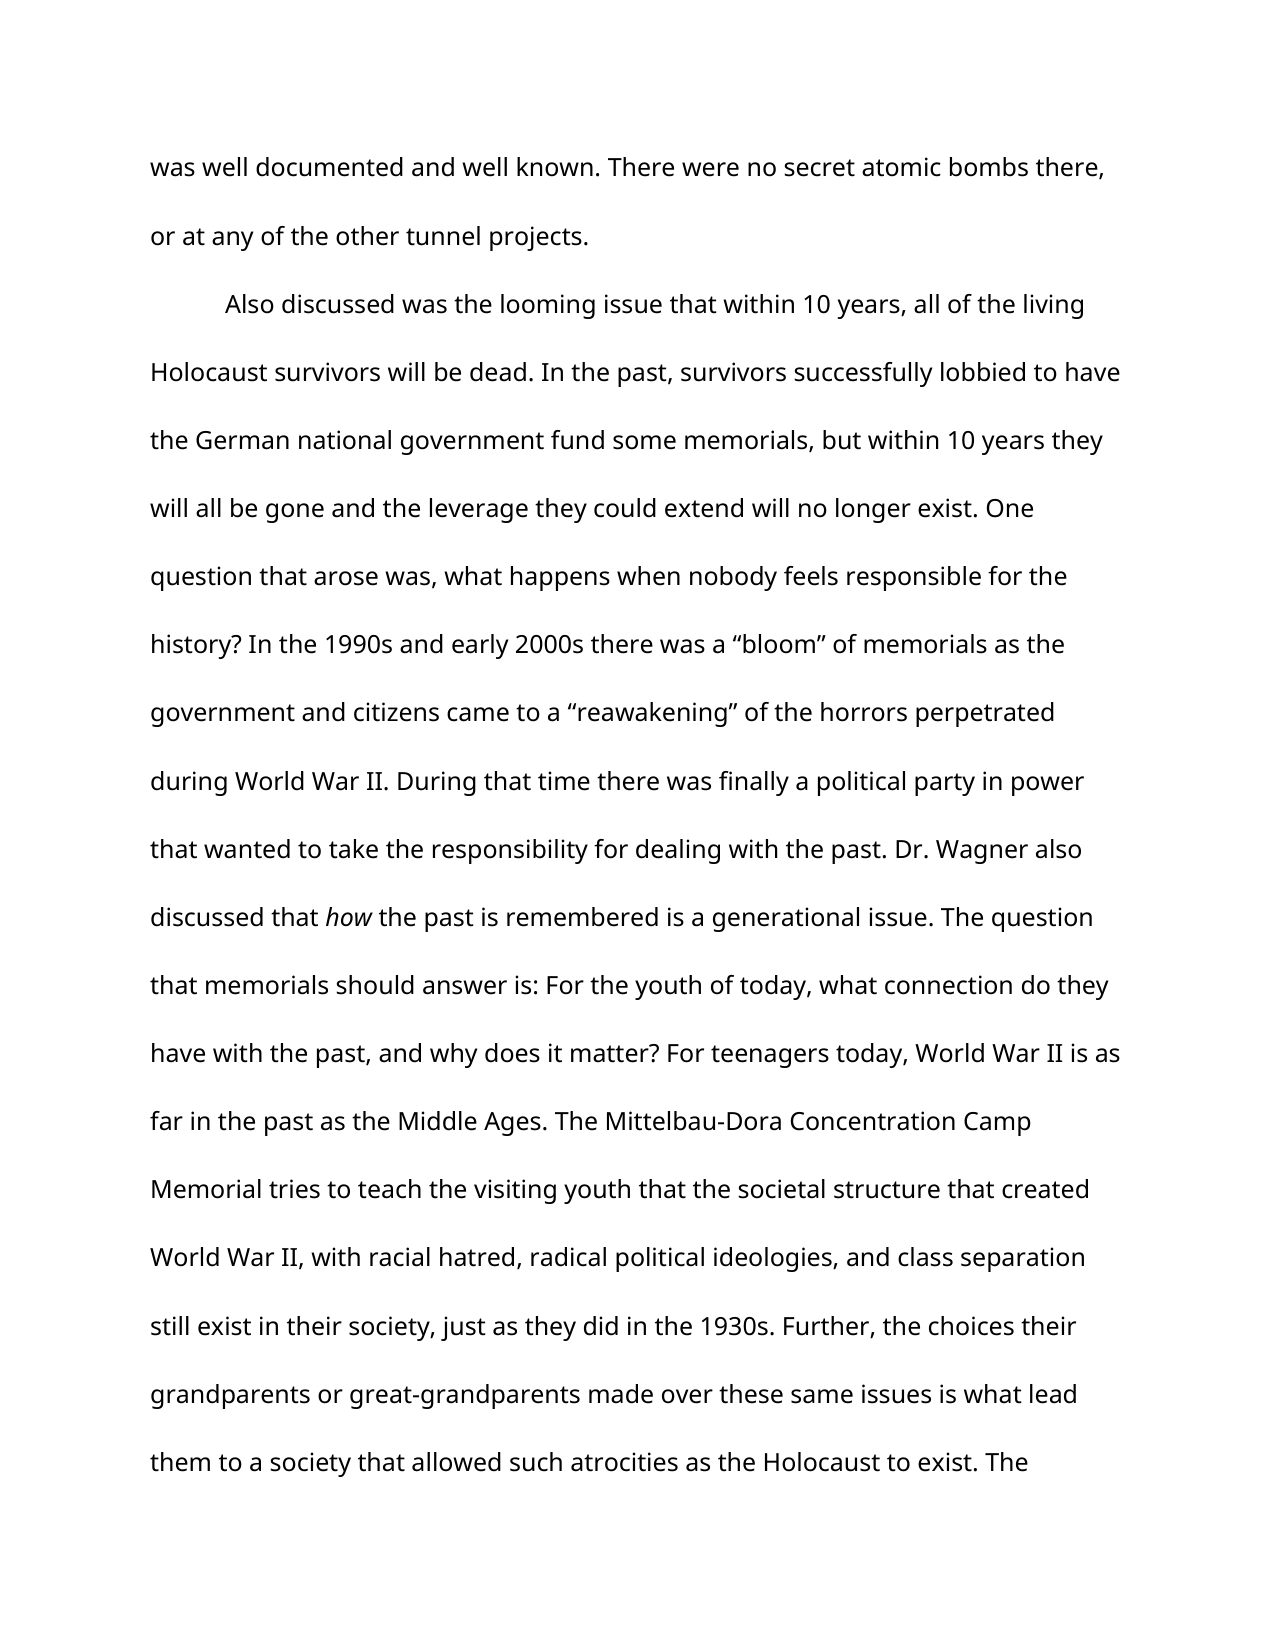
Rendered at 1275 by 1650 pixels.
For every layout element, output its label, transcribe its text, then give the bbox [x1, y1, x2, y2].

text Also discussed was the looming issue that within 10 years, all of the living Holocaust survivors will be dead. In the past, survivors successfully lobbied to have the German national government fund some memorials, but within 10 years they will all be gone and the leverage they could extend will no longer exist. One question that arose was, what happens when nobody feels responsible for the history? In the 1990s and early 2000s there was a “bloom” of memorials as the government and citizens came to a “reawakening” of the horrors perpetrated during World War II. During that time there was finally a political party in power that wanted to take the responsibility for dealing with the past. Dr. Wagner also discussed that how the past is remembered is a generational issue. The question that memorials should answer is: For the youth of today, what connection do they have with the past, and why does it matter? For teenagers today, World War II is as far in the past as the Middle Ages. The Mittelbau-Dora Concentration Camp Memorial tries to teach the visiting youth that the societal structure that created World War II, with racial hatred, radical political ideologies, and class separation still exist in their society, just as they did in the 1930s. Further, the choices their grandparents or great-grandparents made over these same issues is what lead them to a society that allowed such atrocities as the Holocaust to exist. The [150, 286, 1125, 1478]
text was well documented and well known. There were no secret atomic bombs there, or at any of the other tunnel projects. [150, 150, 1125, 252]
